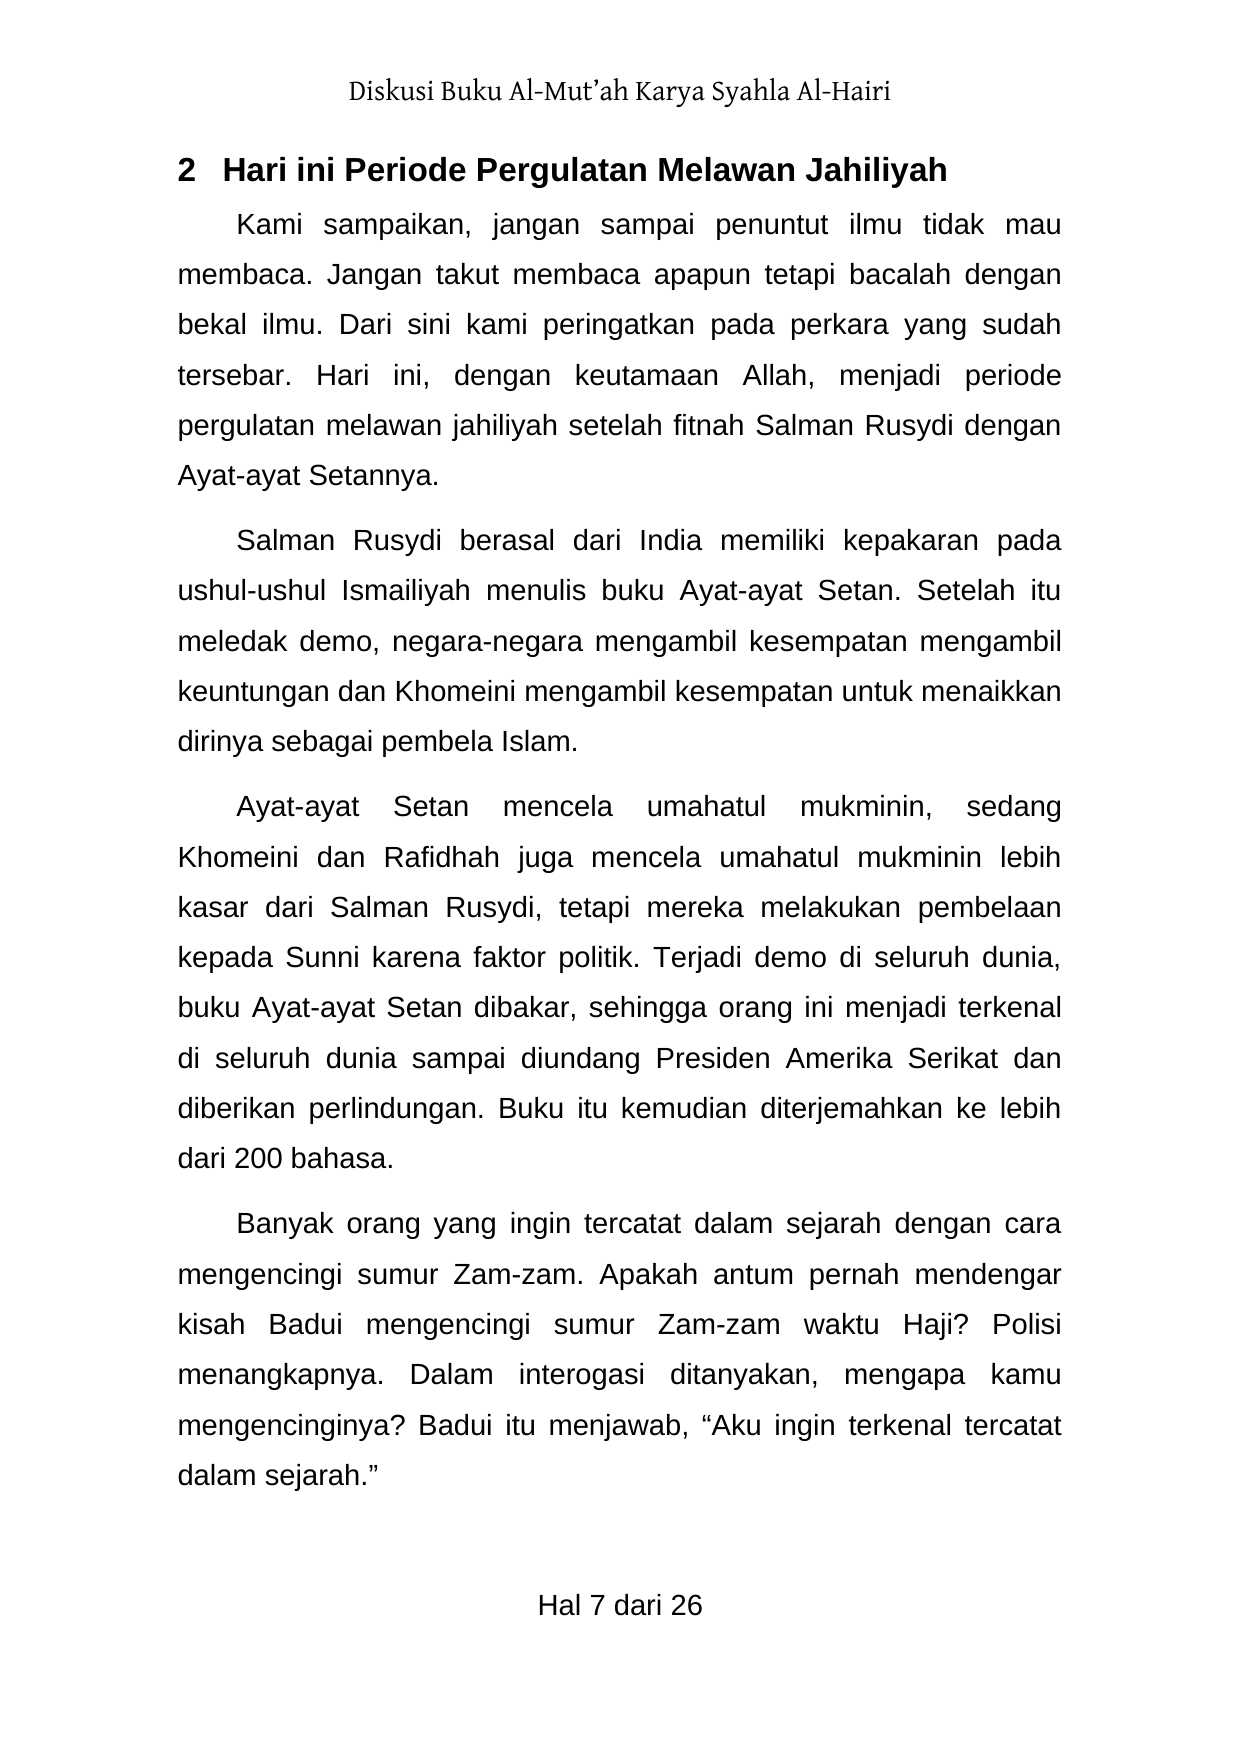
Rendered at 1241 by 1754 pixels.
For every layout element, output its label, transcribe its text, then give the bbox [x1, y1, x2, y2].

text Salman Rusydi berasal dari India memiliki kepakaran pada ushul-ushul Ismailiyah menulis buku Ayat-ayat Setan. Setelah itu meledak demo, negara-negara mengambil kesempatan mengambil keuntungan dan Khomeini mengambil kesempatan untuk menaikkan dirinya sebagai pembela Islam. [177, 523, 1063, 758]
subtitle Hari ini Periode Pergulatan Melawan Jahiliyah [177, 150, 1063, 188]
text Ayat-ayat Setan mencela umahatul mukminin, sedang Khomeini dan Rafidhah juga mencela umahatul mukminin lebih kasar dari Salman Rusydi, tetapi mereka melakukan pembelaan kepada Sunni karena faktor politik. Terjadi demo di seluruh dunia, buku Ayat-ayat Setan dibakar, sehingga orang ini menjadi terkenal di seluruh dunia sampai diundang Presiden Amerika Serikat dan diberikan perlindungan. Buku itu kemudian diterjemahkan ke lebih dari 200 bahasa. [177, 789, 1063, 1175]
text Banyak orang yang ingin tercatat dalam sejarah dengan cara mengencingi sumur Zam-zam. Apakah antum pernah mendengar kisah Badui mengencingi sumur Zam-zam waktu Haji? Polisi menangkapnya. Dalam interogasi ditanyakan, mengapa kamu mengencinginya? Badui itu menjawab, “Aku ingin terkenal tercatat dalam sejarah.” [177, 1206, 1063, 1491]
text Kami sampaikan, jangan sampai penuntut ilmu tidak mau membaca. Jangan takut membaca apapun tetapi bacalah dengan bekal ilmu. Dari sini kami peringatkan pada perkara yang sudah tersebar. Hari ini, dengan keutamaan Allah, menjadi periode pergulatan melawan jahiliyah setelah fitnah Salman Rusydi dengan Ayat-ayat Setannya. [177, 207, 1063, 492]
